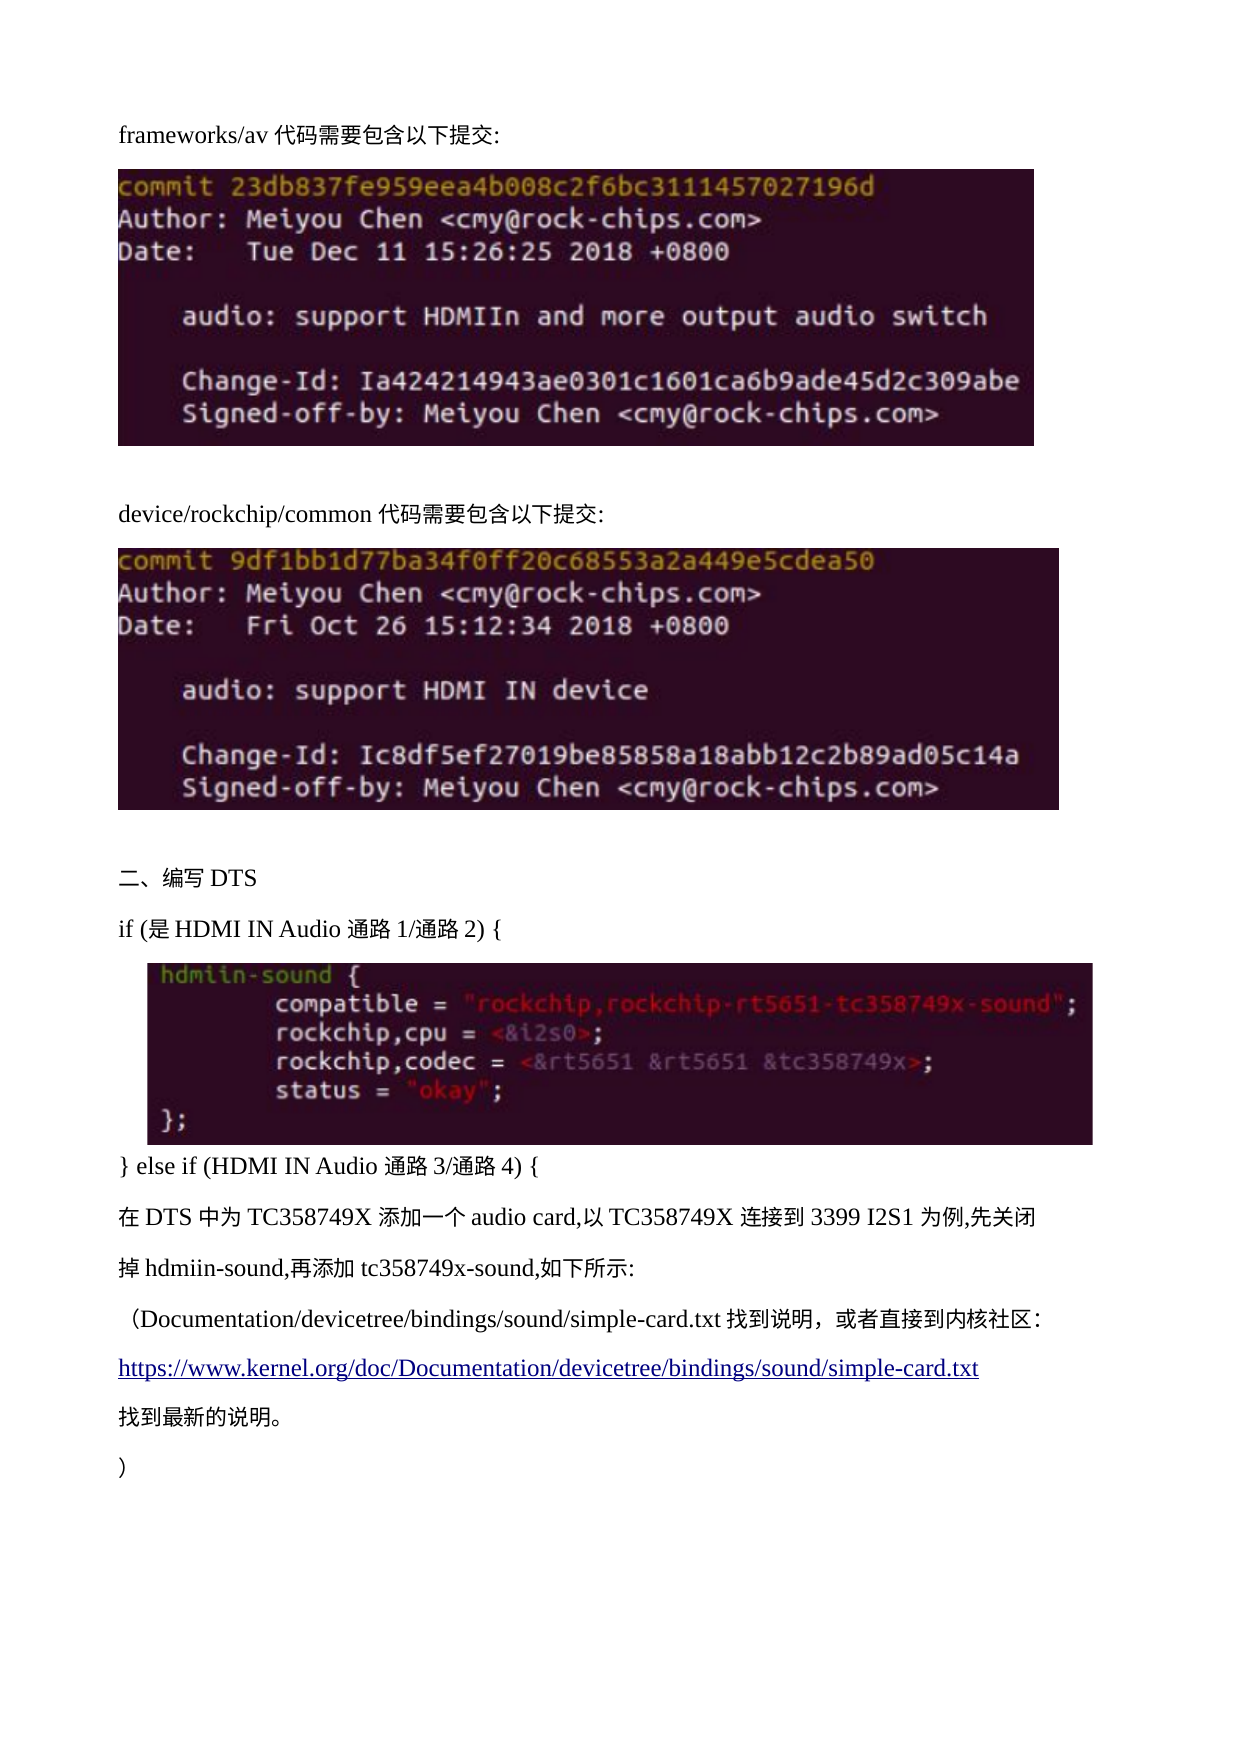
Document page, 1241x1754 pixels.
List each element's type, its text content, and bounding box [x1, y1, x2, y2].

text if (是HDMI IN Audio 通路 1/通路 2) { [118, 912, 1122, 944]
picture [118, 169, 1034, 446]
picture [118, 548, 1059, 810]
text 掉 hdmiin-sound,再添加 tc358749x-sound,如下所示: [118, 1251, 1122, 1283]
text } else if (HDMI IN Audio 通路 3/通路 4) { [118, 963, 1122, 1181]
text https://www.kernel.org/doc/Documentation/devicetree/bindings/sound/simple-card.txt [118, 1353, 1122, 1382]
text 在 DTS 中为 TC358749X 添加一个 audio card,以 TC358749X 连接到 3399 I2S1 为例,先关闭 [118, 1200, 1122, 1232]
text device/rockchip/common 代码需要包含以下提交: [118, 497, 1122, 529]
text frameworks/av 代码需要包含以下提交: [118, 118, 1122, 150]
text （Documentation/devicetree/bindings/sound/simple-card.txt找到说明，或者直接到内核社区： [118, 1302, 1122, 1333]
text 找到最新的说明。 [118, 1400, 1122, 1432]
text ） [118, 1451, 1122, 1483]
text 二、编写DTS [118, 861, 1122, 893]
picture [147, 963, 1093, 1145]
